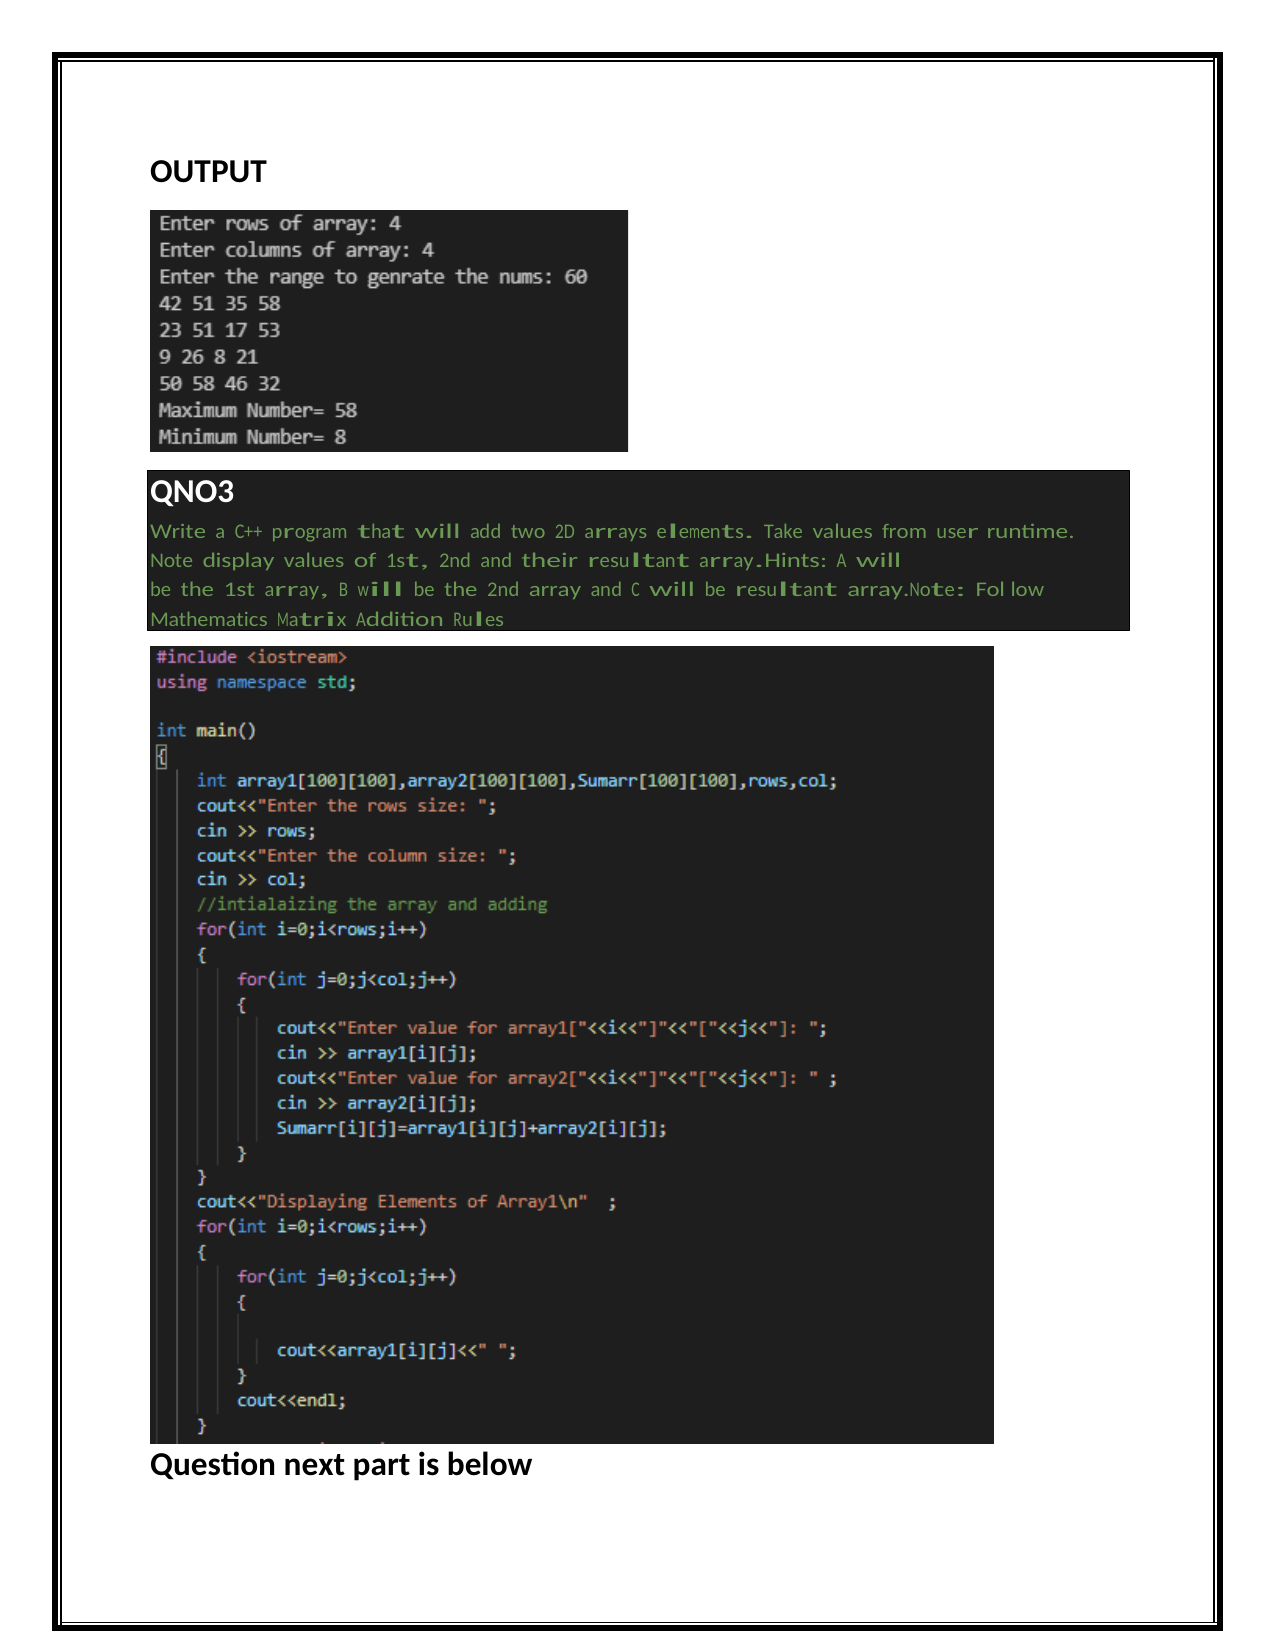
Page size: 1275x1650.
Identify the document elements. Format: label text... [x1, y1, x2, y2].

text OUTPUT [150, 150, 1204, 191]
picture [150, 646, 994, 1444]
text Question next part is below [150, 641, 1204, 1484]
picture [150, 210, 629, 452]
